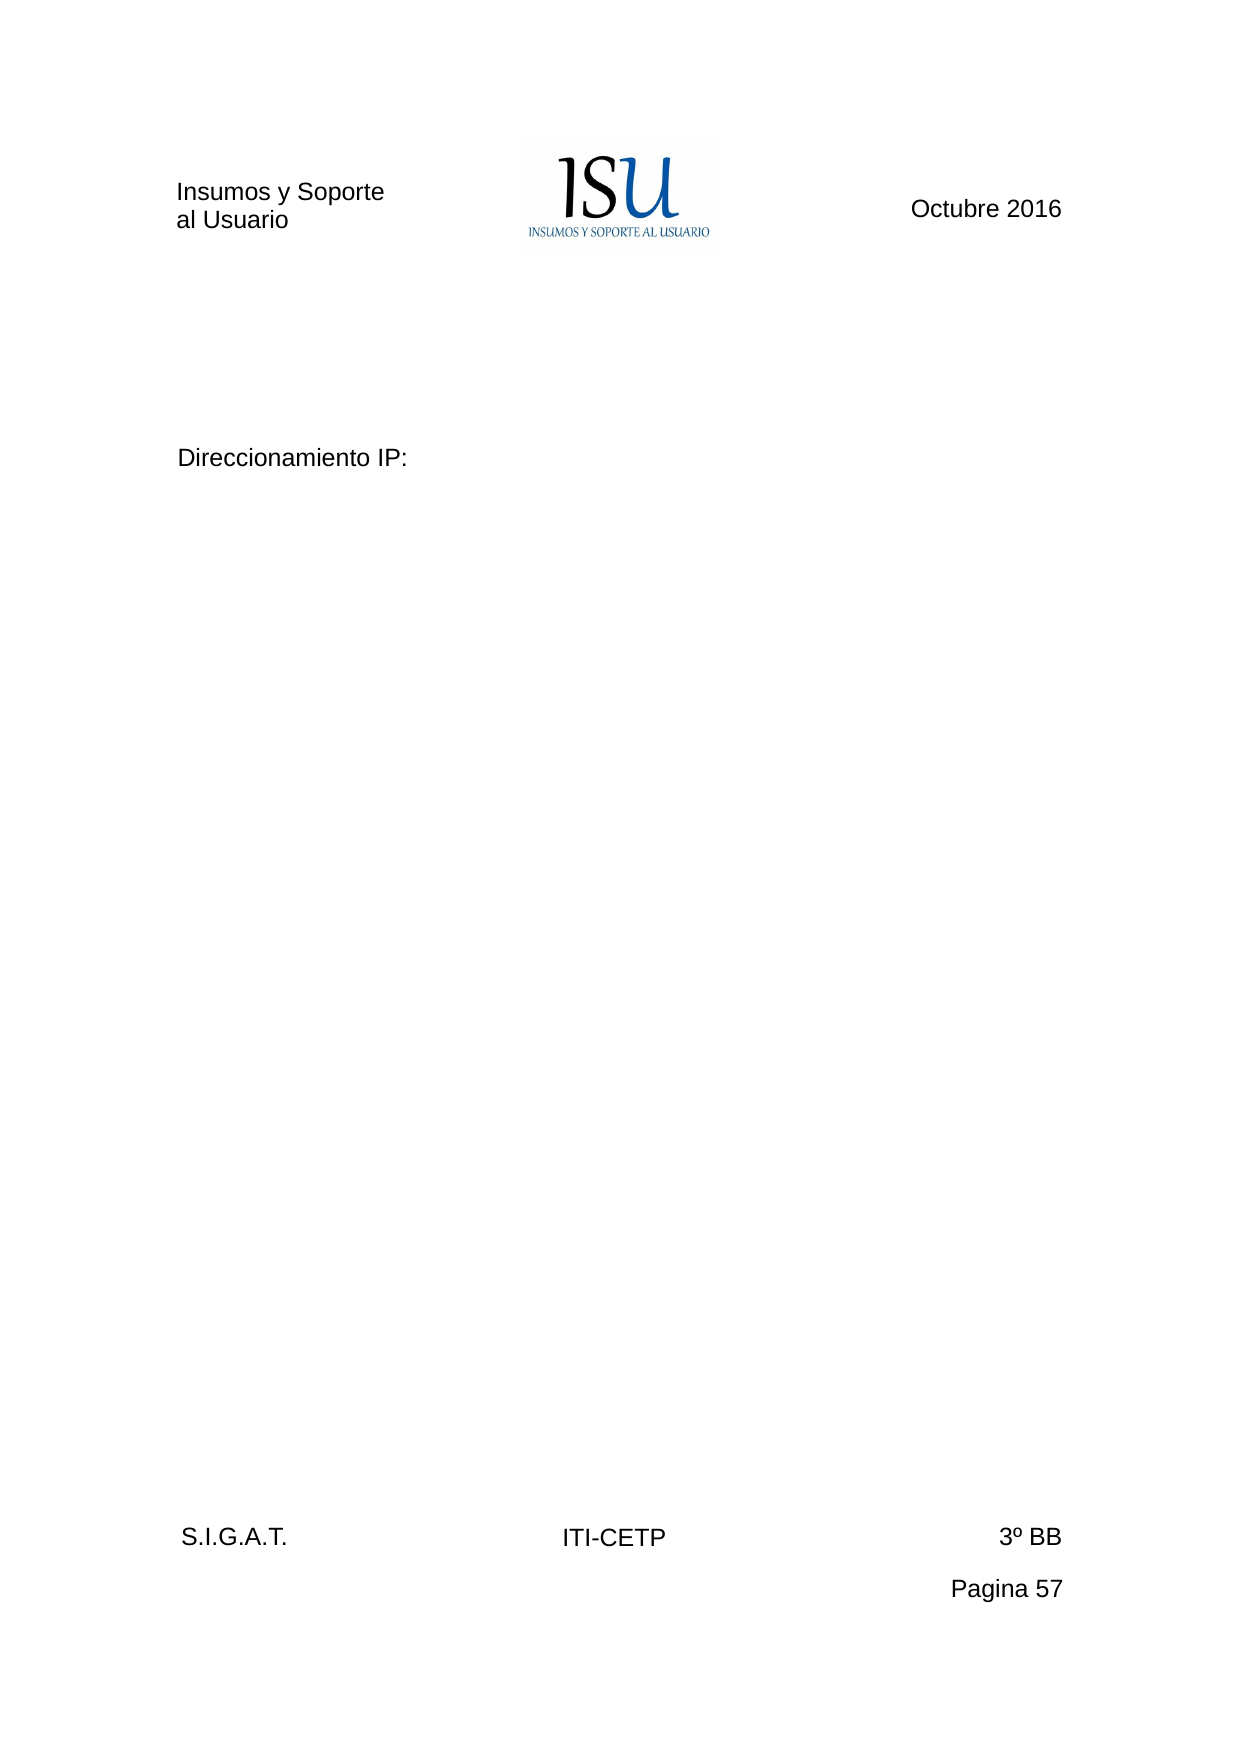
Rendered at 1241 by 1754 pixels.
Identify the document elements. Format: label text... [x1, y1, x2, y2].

text Direccionamiento IP: [177, 443, 1063, 471]
picture [517, 138, 723, 252]
